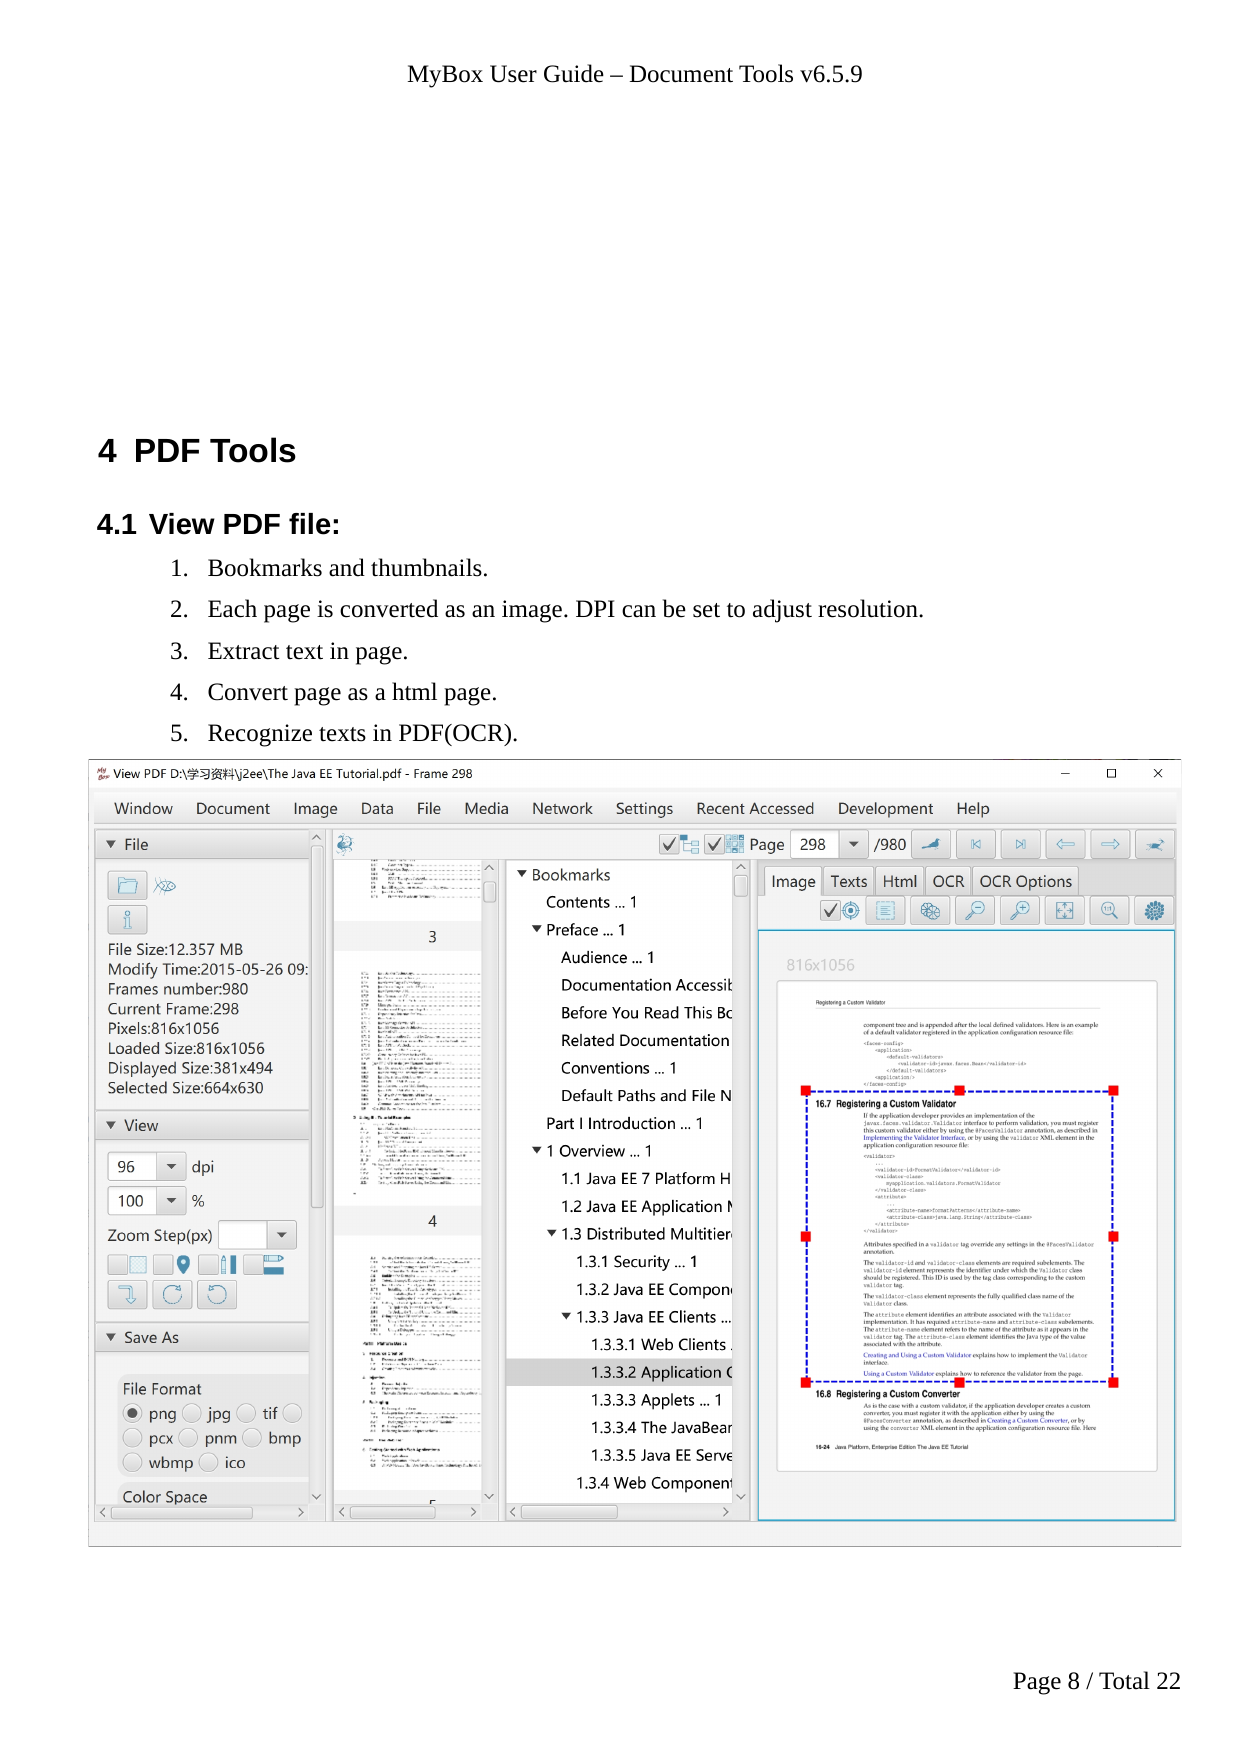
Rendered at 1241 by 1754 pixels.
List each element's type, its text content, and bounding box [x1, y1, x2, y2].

list Each page is converted as an image. DPI can be set to adjust resolution. [170, 594, 1181, 623]
picture [88, 759, 1182, 1547]
list Extract text in page. [170, 636, 1181, 664]
subtitle View PDF file: [88, 507, 1181, 541]
list Convert page as a html page. [170, 677, 1181, 706]
list Recognize texts in PDF(OCR). [170, 718, 1181, 747]
subtitle PDF Tools [88, 431, 1181, 470]
list Bookmarks and thumbnails. [170, 553, 1181, 582]
